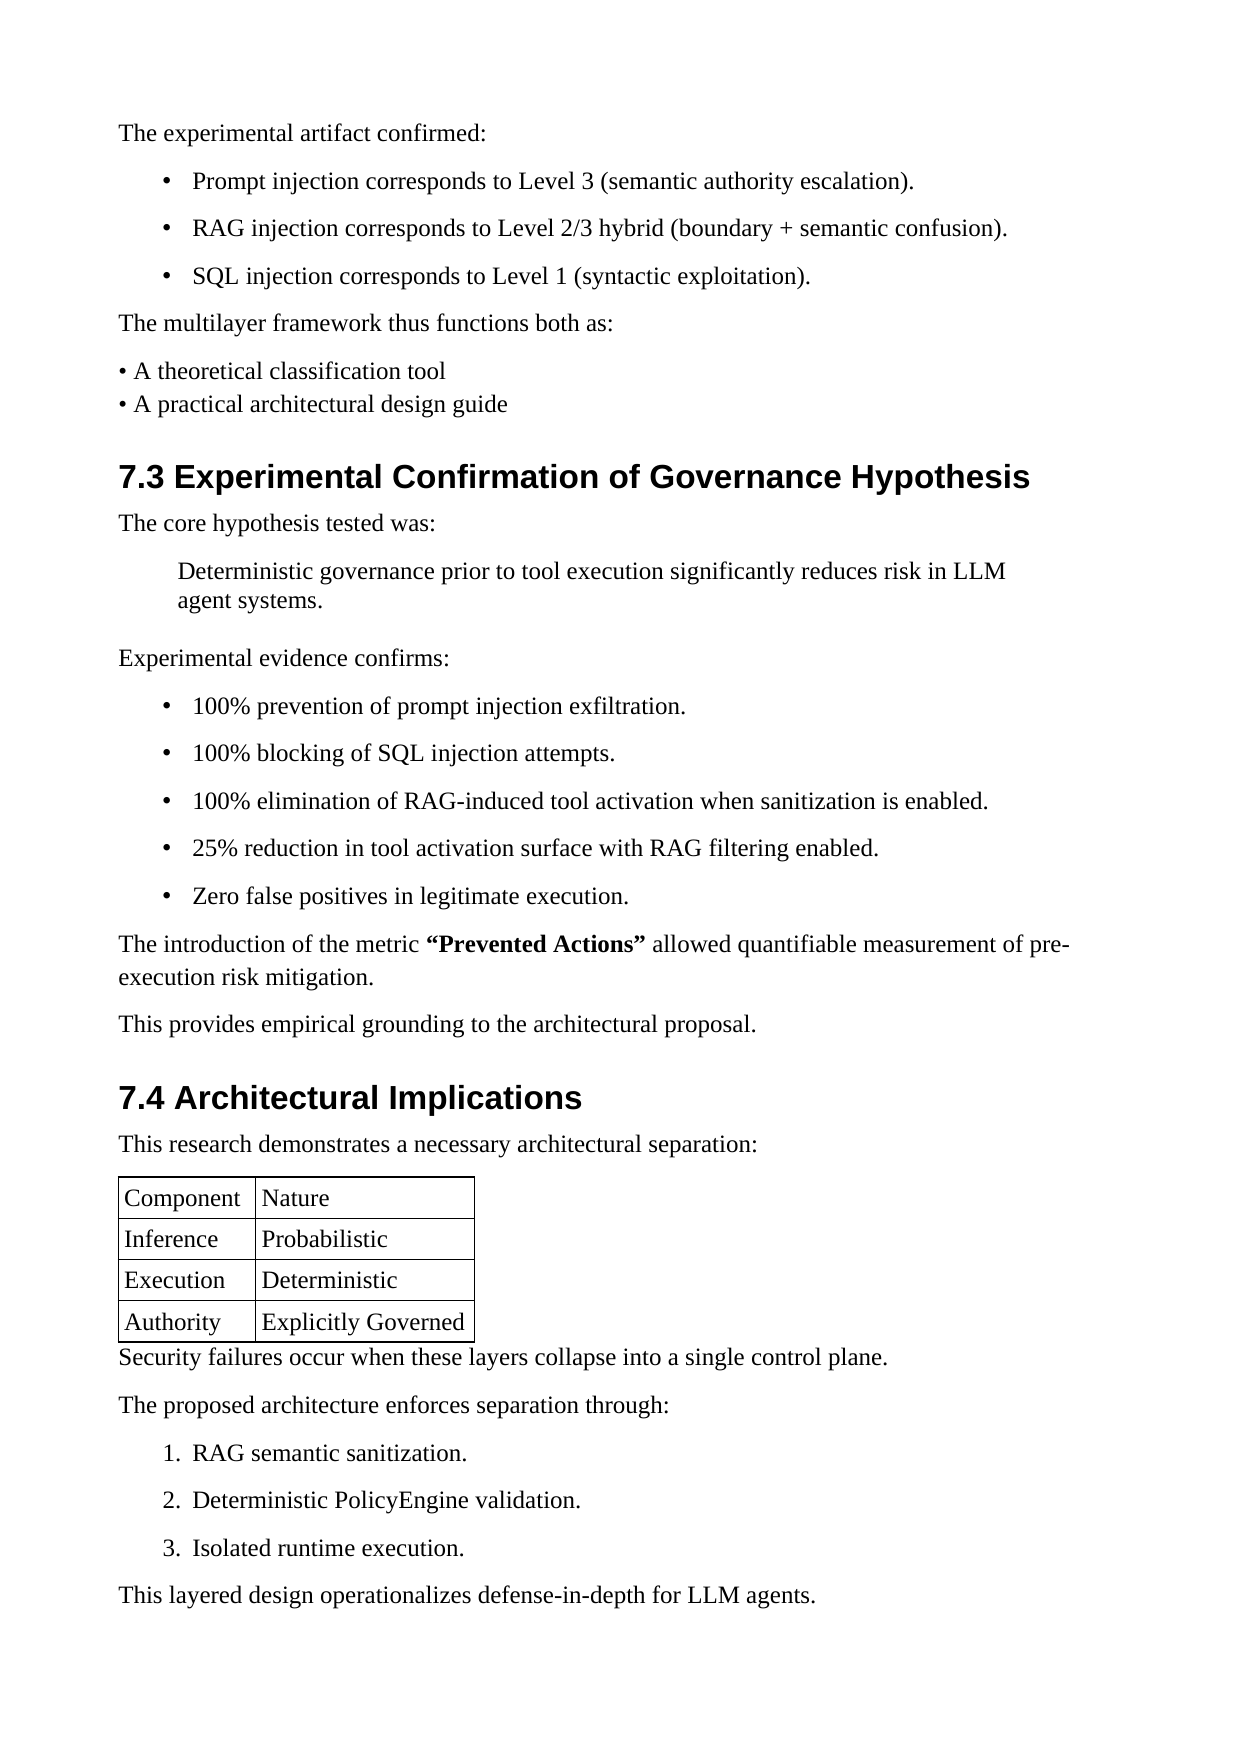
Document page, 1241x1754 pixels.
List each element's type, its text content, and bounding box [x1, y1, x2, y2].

text The multilayer framework thus functions both as: [118, 308, 1122, 337]
text The proposed architecture enforces separation through: [118, 1390, 1122, 1419]
text Experimental evidence confirms: [118, 643, 1122, 672]
text • A theoretical classification tool • A practical architectural design guide [118, 356, 1122, 418]
table_header Component [119, 1178, 255, 1218]
table_cell Probabilistic [256, 1219, 474, 1259]
text This research demonstrates a necessary architectural separation: [118, 1129, 1122, 1157]
list Prompt injection corresponds to Level 3 (semantic authority escalation). [162, 166, 1122, 194]
list Deterministic PolicyEngine validation. [162, 1485, 1122, 1514]
text Deterministic governance prior to tool execution significantly reduces risk in LLM agent systems. [177, 556, 1063, 614]
text The introduction of the metric “Prevented Actions” allowed quantifiable measurement of pre-execution risk mitigation. [118, 929, 1122, 991]
table_cell Authority [119, 1301, 255, 1341]
list SQL injection corresponds to Level 1 (syntactic exploitation). [162, 261, 1122, 290]
text The core hypothesis tested was: [118, 508, 1122, 537]
list RAG semantic sanitization. [162, 1438, 1122, 1466]
list 25% reduction in tool activation surface with RAG filtering enabled. [162, 833, 1122, 862]
list RAG injection corresponds to Level 2/3 hybrid (boundary + semantic confusion). [162, 213, 1122, 242]
text This provides empirical grounding to the architectural proposal. [118, 1009, 1122, 1038]
table_cell Explicitly Governed [256, 1301, 474, 1341]
table_cell Inference [119, 1219, 255, 1259]
list 100% elimination of RAG-induced tool activation when sanitization is enabled. [162, 786, 1122, 815]
list 100% prevention of prompt injection exfiltration. [162, 691, 1122, 719]
text Security failures occur when these layers collapse into a single control plane. [118, 1342, 1122, 1371]
text This layered design operationalizes defense-in-depth for LLM agents. [118, 1580, 1122, 1609]
table_header Nature [256, 1178, 474, 1218]
subtitle 7.4 Architectural Implications [118, 1078, 1122, 1116]
subtitle 7.3 Experimental Confirmation of Governance Hypothesis [118, 458, 1122, 496]
list Isolated runtime execution. [162, 1533, 1122, 1562]
table_cell Execution [119, 1260, 255, 1300]
text The experimental artifact confirmed: [118, 118, 1122, 147]
list Zero false positives in legitimate execution. [162, 881, 1122, 910]
table_cell Deterministic [256, 1260, 474, 1300]
list 100% blocking of SQL injection attempts. [162, 738, 1122, 767]
